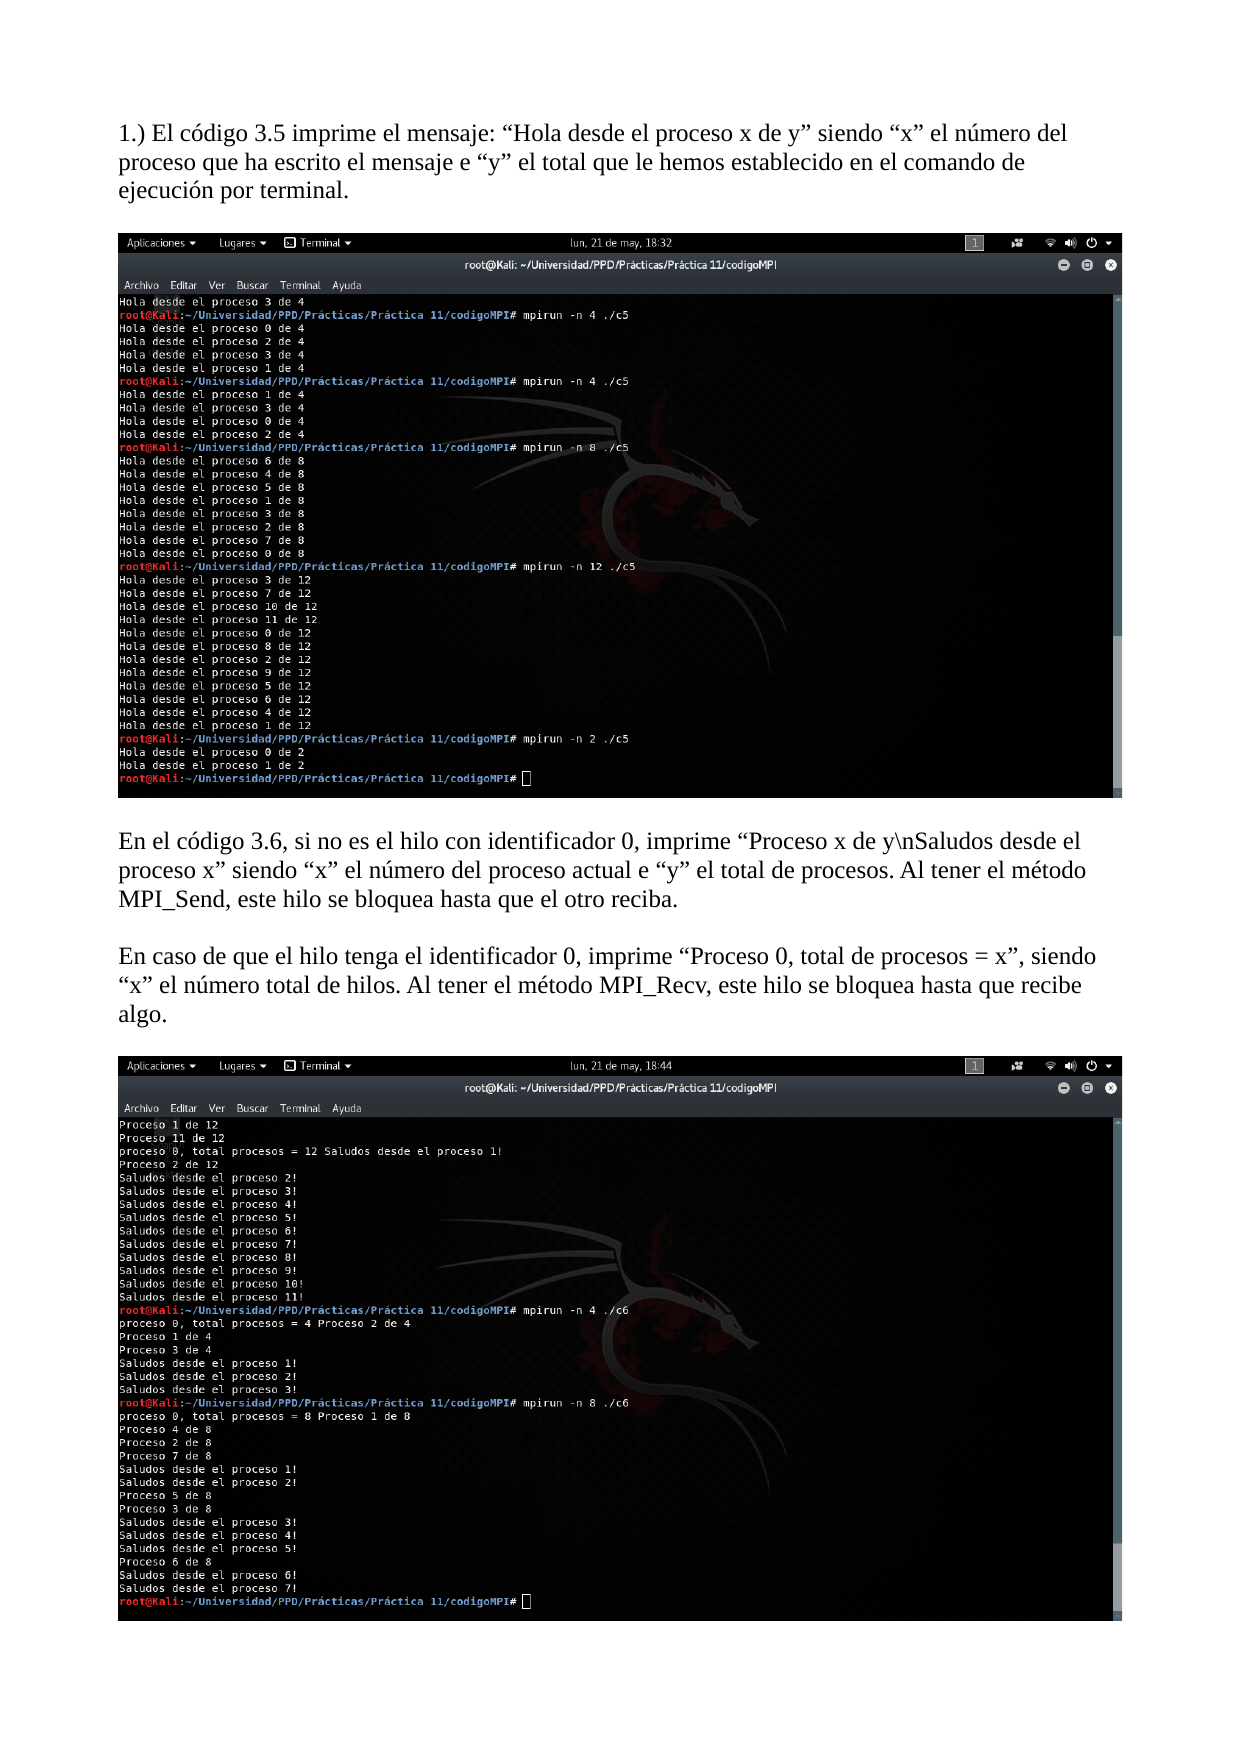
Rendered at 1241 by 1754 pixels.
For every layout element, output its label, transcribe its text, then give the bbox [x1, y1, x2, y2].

text En caso de que el hilo tenga el identificador 0, imprime “Proceso 0, total de procesos = x”, siendo “x” el número total de hilos. Al tener el método MPI_Recv, este hilo se bloquea hasta que recibe algo. [118, 941, 1122, 1027]
picture [118, 233, 1123, 798]
text En el código 3.6, si no es el hilo con identificador 0, imprime “Proceso x de y\nSaludos desde el proceso x” siendo “x” el número del proceso actual e “y” el total de procesos. Al tener el método MPI_Send, este hilo se bloquea hasta que el otro reciba. [118, 826, 1122, 912]
text 1.) El código 3.5 imprime el mensaje: “Hola desde el proceso x de y” siendo “x” el número del proceso que ha escrito el mensaje e “y” el total que le hemos establecido en el comando de ejecución por terminal. [118, 118, 1122, 204]
picture [118, 1056, 1123, 1621]
